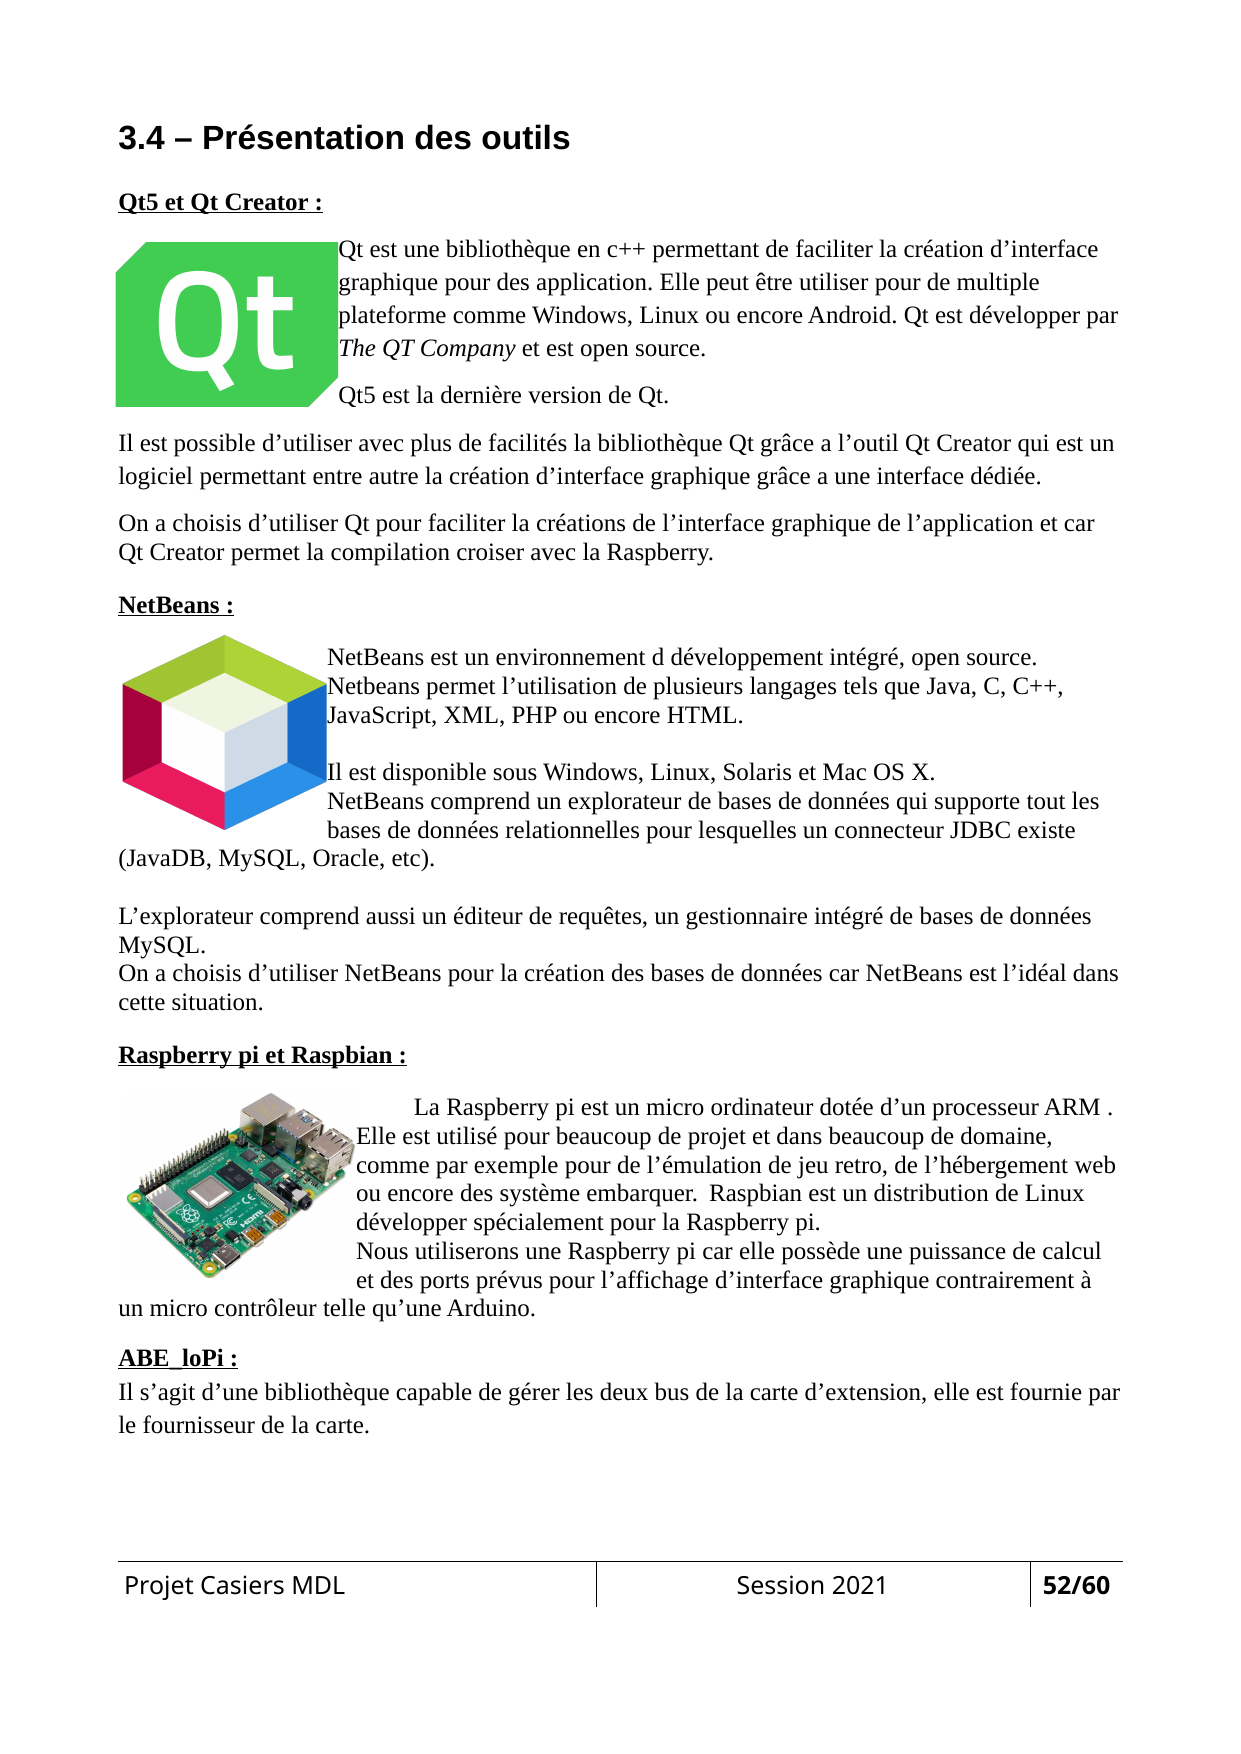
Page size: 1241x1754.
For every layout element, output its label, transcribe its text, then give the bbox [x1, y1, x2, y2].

text La Raspberry pi est un micro ordinateur dotée d’un processeur ARM . Elle est utilisé pour beaucoup de projet et dans beaucoup de domaine, comme par exemple pour de l’émulation de jeu retro, de l’hébergement web ou encore des système embarquer. Raspbian est un distribution de Linux développer spécialement pour la Raspberry pi. [356, 1092, 1122, 1236]
text Il s’agit d’une bibliothèque capable de gérer les deux bus de la carte d’extension, elle est fournie par le fournisseur de la carte. [118, 1377, 1122, 1439]
picture [115, 242, 339, 407]
text NetBeans comprend un explorateur de bases de données qui supporte tout les bases de données relationnelles pour lesquelles un connecteur JDBC existe (JavaDB, MySQL, Oracle, etc). [118, 786, 1122, 872]
text ABE_loPi : [118, 1343, 1122, 1372]
text Netbeans permet l’utilisation de plusieurs langages tels que Java, C, C++, JavaScript, XML, PHP ou encore HTML. [327, 671, 1122, 728]
text On a choisis d’utiliser NetBeans pour la création des bases de données car NetBeans est l’idéal dans cette situation. [118, 958, 1122, 1016]
text Il est possible d’utiliser avec plus de facilités la bibliothèque Qt grâce a l’outil Qt Creator qui est un logiciel permettant entre autre la création d’interface graphique grâce a une interface dédiée. [118, 428, 1122, 490]
text Raspberry pi et Raspbian : [118, 1040, 1122, 1068]
picture [125, 1092, 356, 1279]
text NetBeans est un environnement d développement intégré, open source. [327, 642, 1122, 671]
text Nous utiliserons une Raspberry pi car elle possède une puissance de calcul et des ports prévus pour l’affichage d’interface graphique contrairement à un micro contrôleur telle qu’une Arduino. [118, 1236, 1122, 1322]
text On a choisis d’utiliser Qt pour faciliter la créations de l’interface graphique de l’application et car Qt Creator permet la compilation croiser avec la Raspberry. [118, 508, 1122, 566]
text Qt5 est la dernière version de Qt. [118, 380, 1122, 409]
text Qt5 et Qt Creator : [118, 187, 1122, 216]
text Qt est une bibliothèque en c++ permettant de faciliter la création d’interface graphique pour des application. Elle peut être utiliser pour de multiple plateforme comme Windows, Linux ou encore Android. Qt est développer par The QT Company et est open source. [118, 234, 1122, 361]
text L’explorateur comprend aussi un éditeur de requêtes, un gestionnaire intégré de bases de données MySQL. [118, 901, 1122, 958]
picture [122, 635, 327, 830]
subtitle 3.4 – Présentation des outils [118, 118, 1122, 157]
text Il est disponible sous Windows, Linux, Solaris et Mac OS X. [327, 757, 1122, 786]
text NetBeans : [118, 590, 1122, 618]
